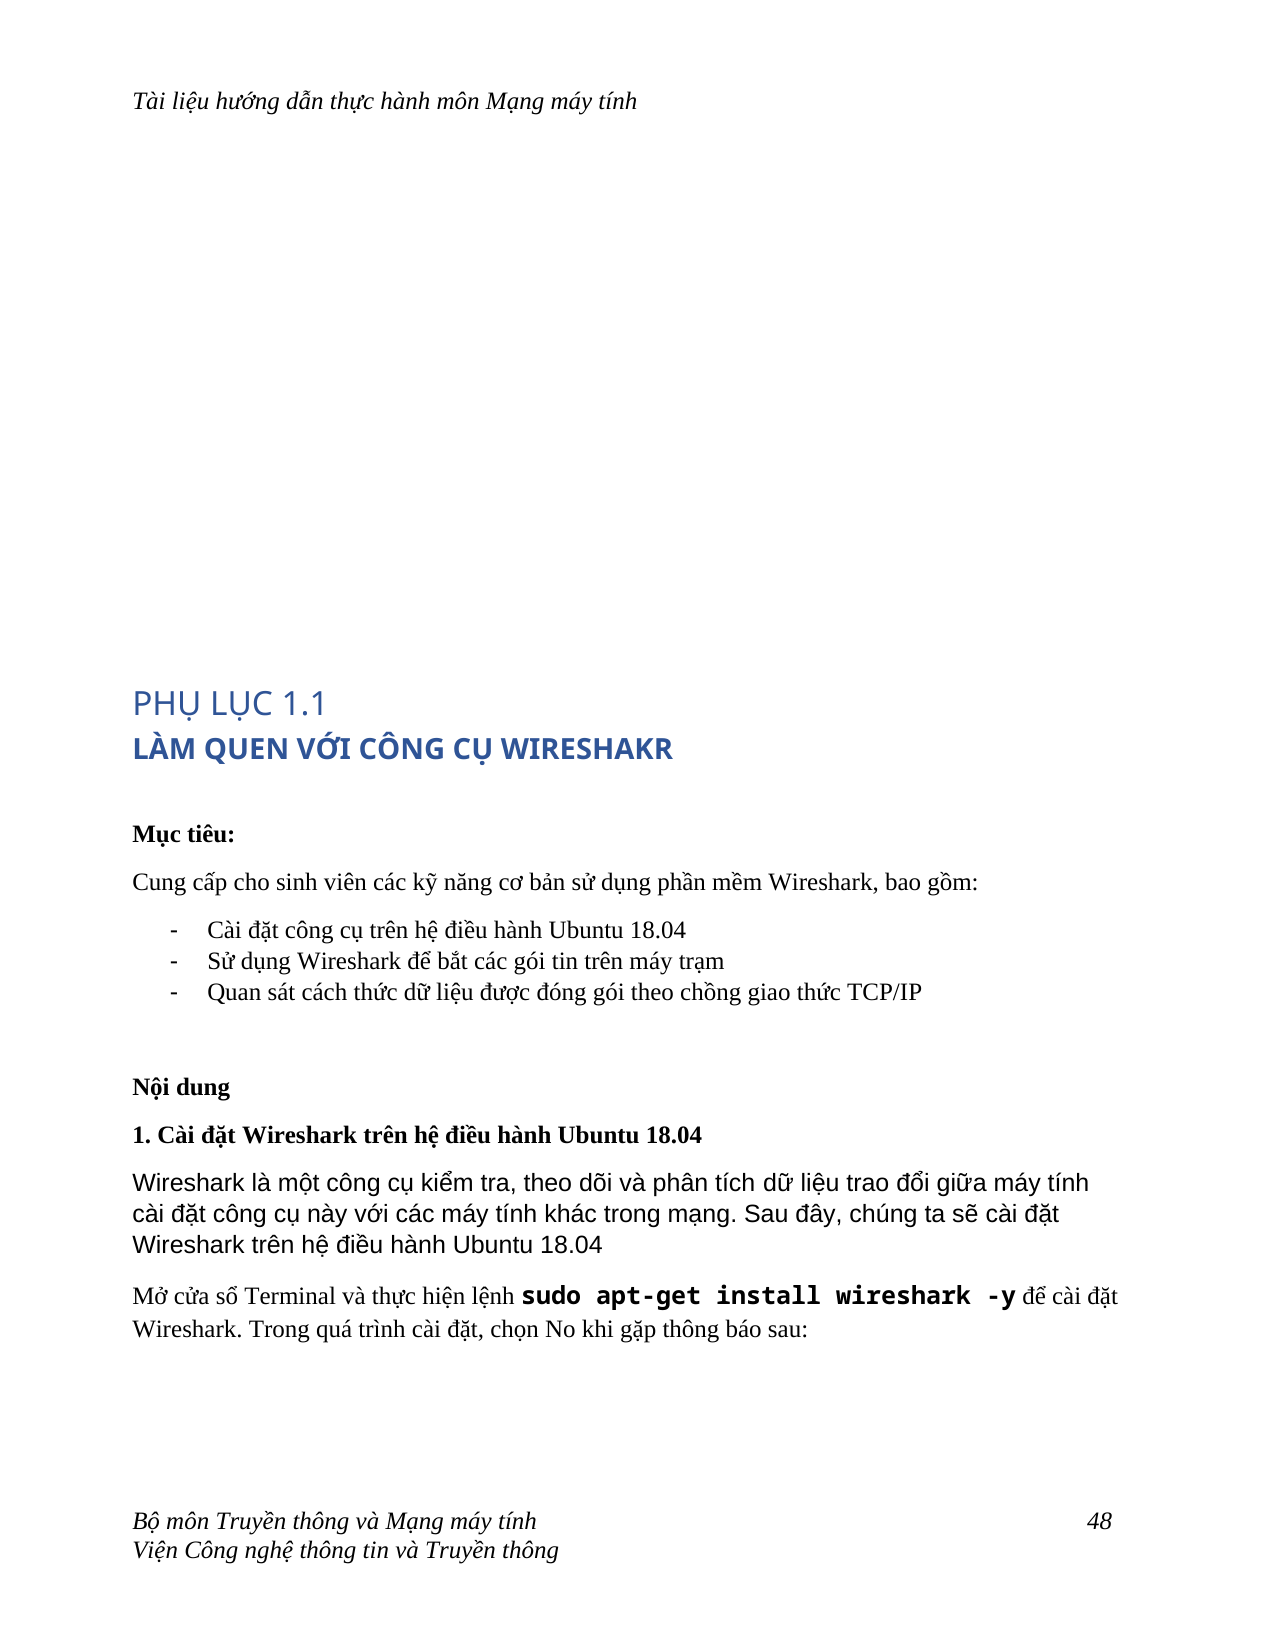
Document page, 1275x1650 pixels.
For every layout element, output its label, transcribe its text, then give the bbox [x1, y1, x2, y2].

list Cài đặt công cụ trên hệ điều hành Ubuntu 18.04 [169, 914, 1125, 943]
text 1. Cài đặt Wireshark trên hệ điều hành Ubuntu 18.04 [132, 1120, 1125, 1149]
text Mục tiêu: [132, 819, 1125, 848]
list Quan sát cách thức dữ liệu được đóng gói theo chồng giao thức TCP/IP [169, 977, 1125, 1006]
text Nội dung [132, 1072, 1125, 1101]
text Cung cấp cho sinh viên các kỹ năng cơ bản sử dụng phần mềm Wireshark, bao gồm: [132, 867, 1125, 896]
list Sử dụng Wireshark để bắt các gói tin trên máy trạm [169, 946, 1125, 974]
text Wireshark là một công cụ kiểm tra, theo dõi và phân tích dữ liệu trao đổi giữa máy tính cài đặt công cụ này với các máy tính khác trong mạng. Sau đây, chúng ta sẽ cài đặt Wireshark trên hệ điều hành Ubuntu 18.04 [132, 1168, 1125, 1259]
subtitle PHỤ LỤC 1.1 LÀM QUEN VỚI CÔNG CỤ WIRESHAKR [132, 680, 1125, 768]
text Mở cửa sổ Terminal và thực hiện lệnh sudo apt-get install wireshark -y để cài đặt Wireshark. Trong quá trình cài đặt, chọn No khi gặp thông báo sau: [132, 1278, 1125, 1343]
